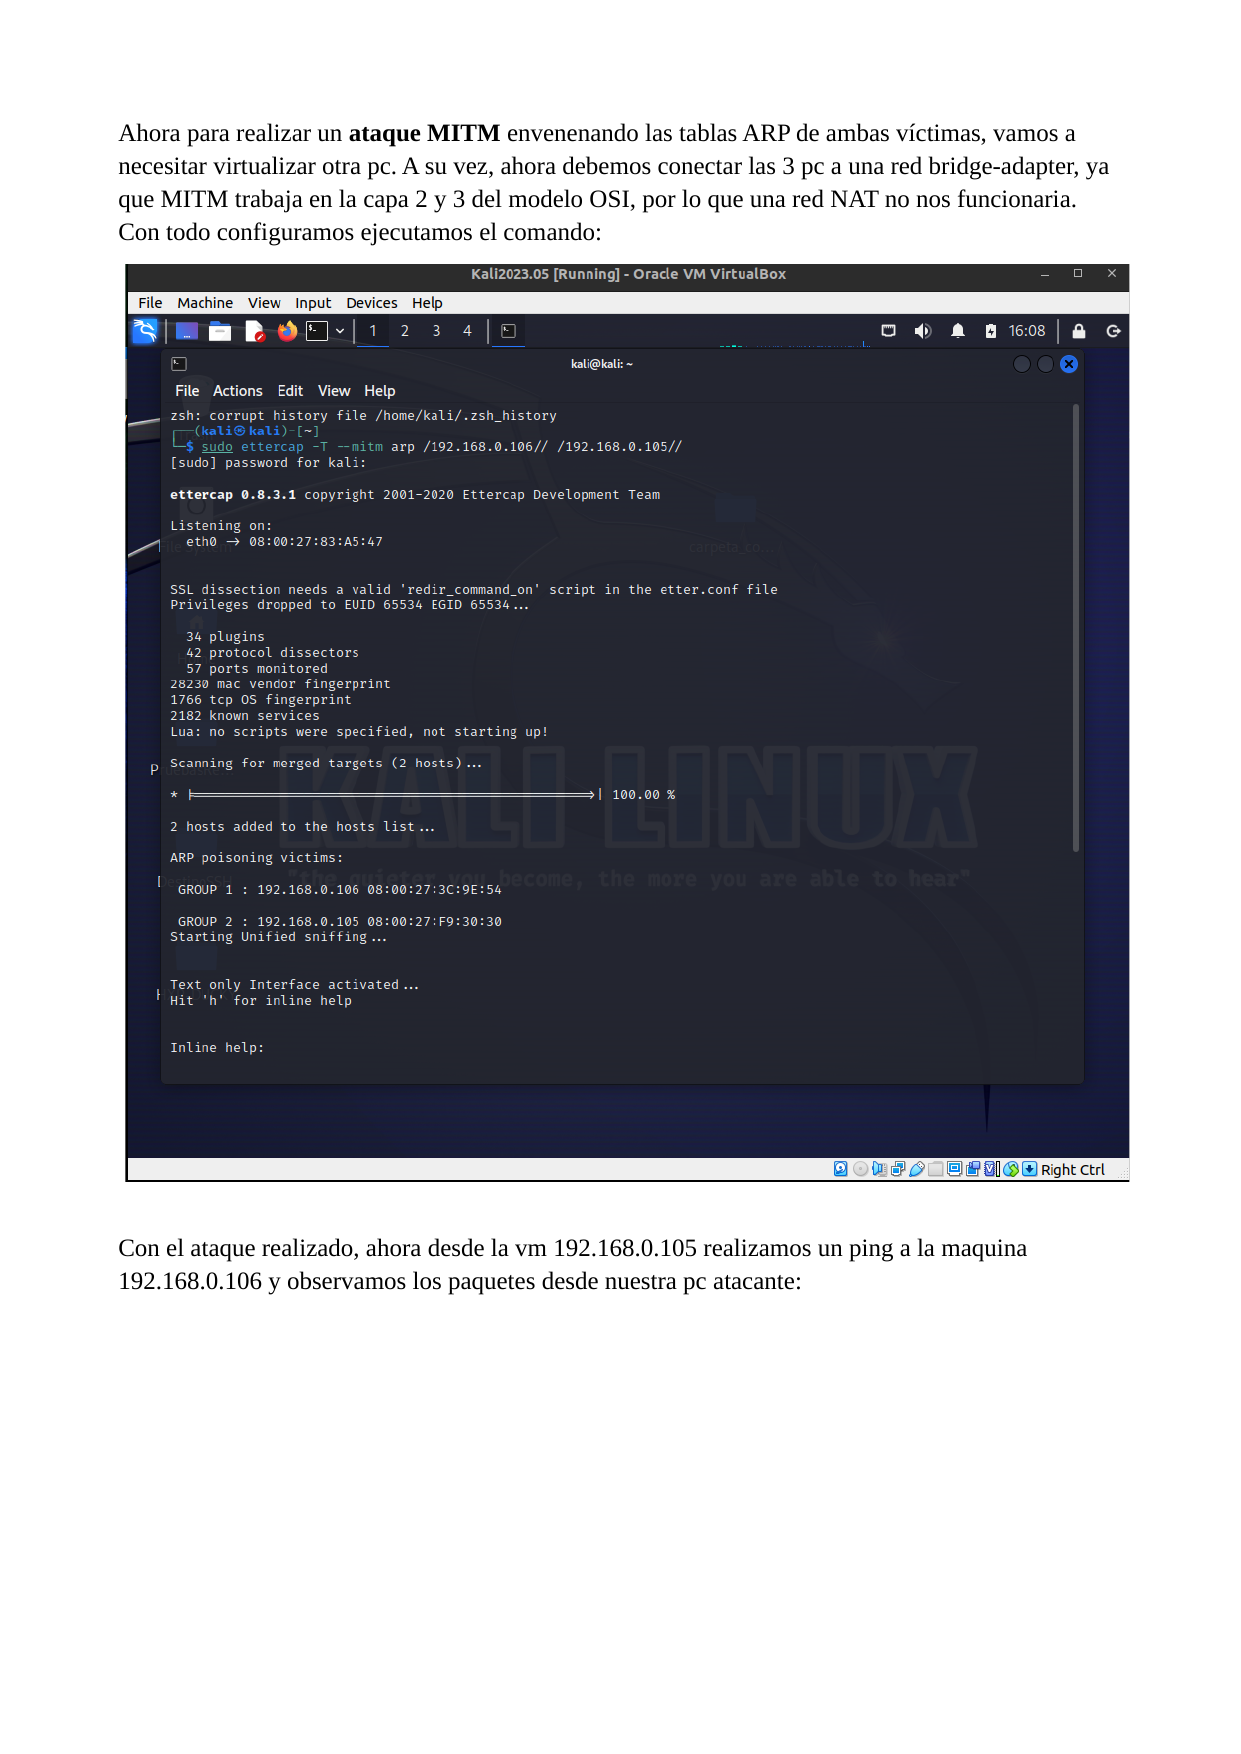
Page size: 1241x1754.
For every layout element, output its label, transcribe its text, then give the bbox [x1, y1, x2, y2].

text Ahora para realizar un ataque MITM envenenando las tablas ARP de ambas víctimas, vamos a necesitar virtualizar otra pc. A su vez, ahora debemos conectar las 3 pc a una red bridge-adapter, ya que MITM trabaja en la capa 2 y 3 del modelo OSI, por lo que una red NAT no nos funcionaria. Con todo configuramos ejecutamos el comando: [118, 118, 1122, 246]
text Con el ataque realizado, ahora desde la vm 192.168.0.105 realizamos un ping a la maquina 192.168.0.106 y observamos los paquetes desde nuestra pc atacante: [118, 1233, 1122, 1328]
picture [125, 264, 1130, 1182]
